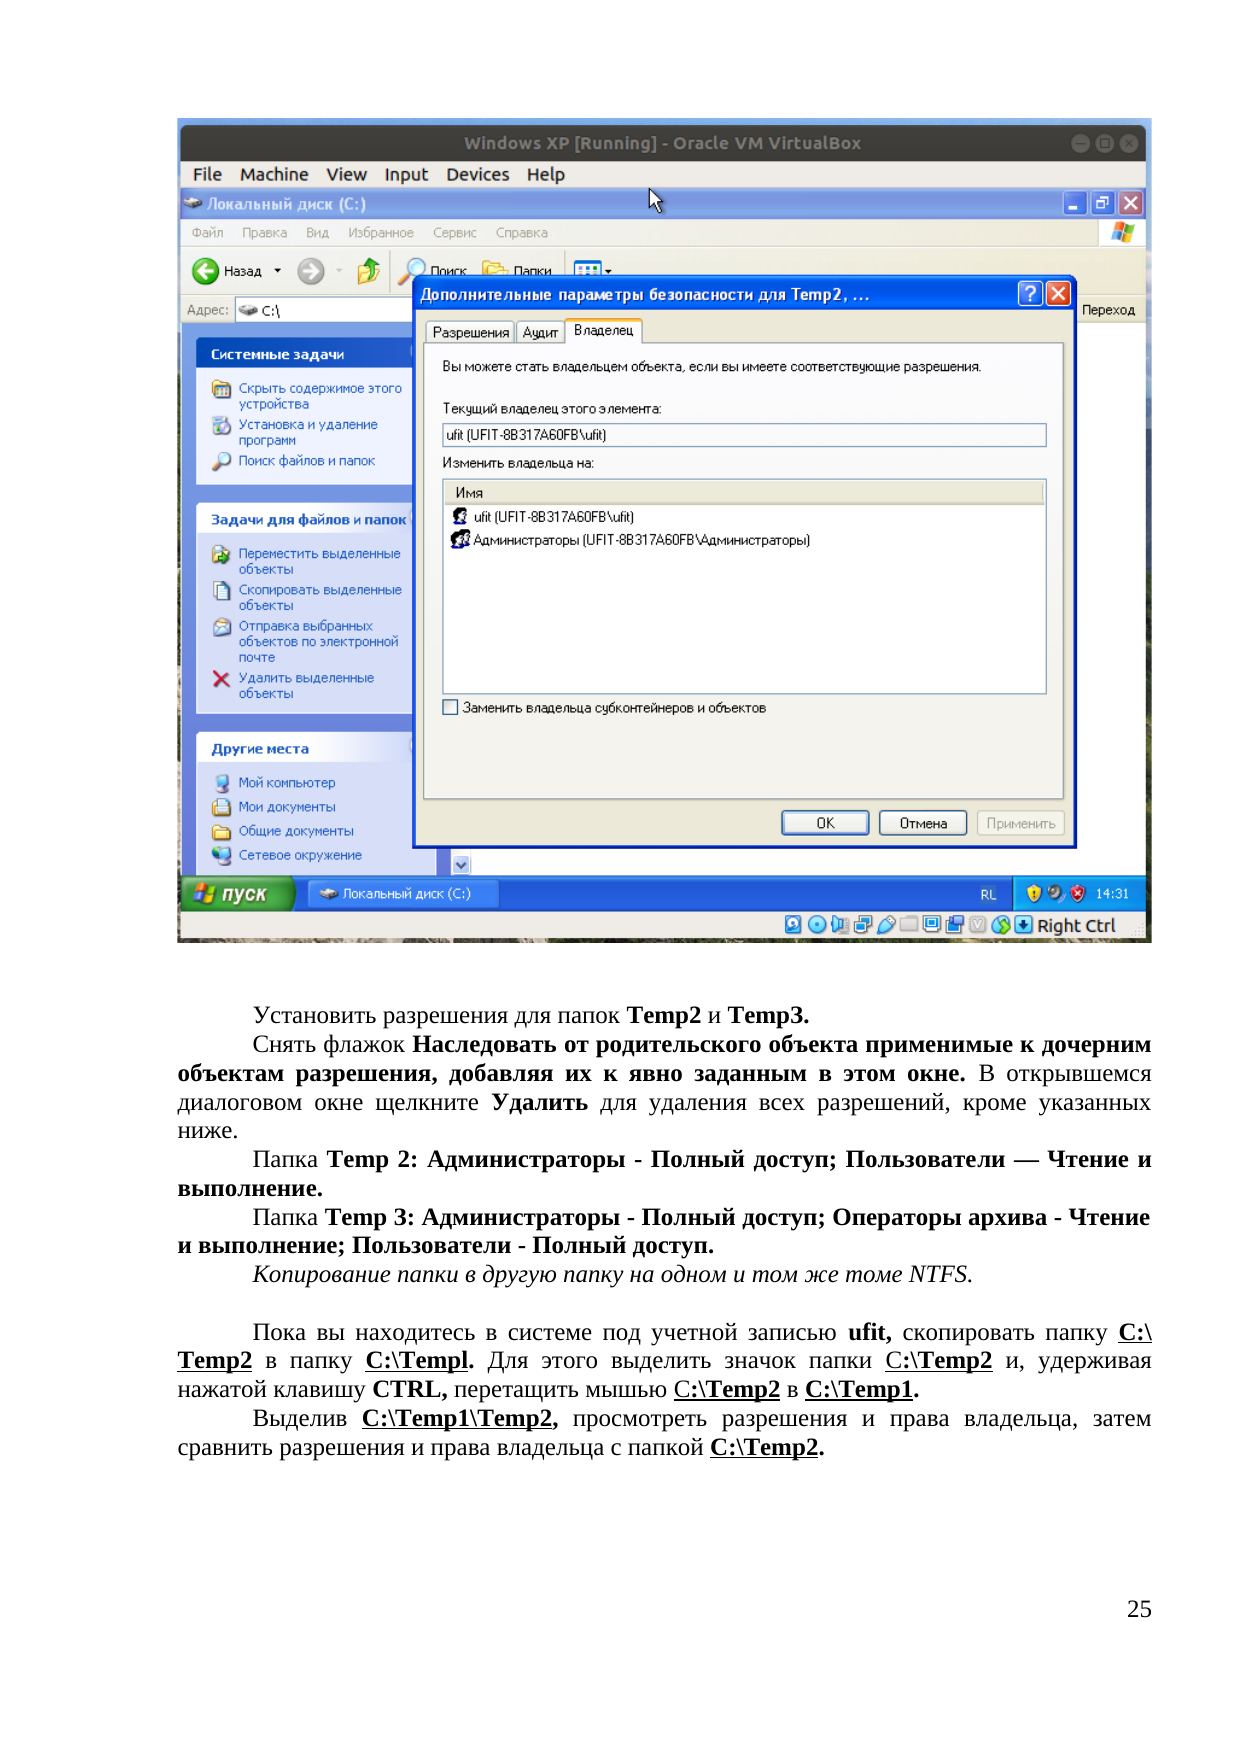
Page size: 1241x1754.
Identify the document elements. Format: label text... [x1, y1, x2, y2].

text Установить разрешения для папок Теmp2 и ТеmpЗ. [177, 1001, 1152, 1029]
text Папка Теmp З: Администраторы - Полный доступ; Операторы архива - Чтение и выполнение; Пользователи - Полный доступ. [177, 1202, 1152, 1259]
text Пока вы находитесь в системе под учетной записью ufit, скопировать папку C:\Temp2 в папку C:\Templ. Для этого выделить значок папки C:\Temp2 и, удерживая нажатой клавишу CTRL, перетащить мышью C:\Temp2 в C:\Temp1. [177, 1317, 1152, 1403]
text Копирование папки в другую папку на одном и том же томе NTFS. [177, 1259, 1152, 1288]
text Папка Теmp 2: Администраторы - Полный доступ; Пользовате­ли — Чтение и выполнение. [177, 1144, 1152, 1202]
text Выделив C:\Temp1\Temp2, просмотреть разрешения и права вла­дельца, затем сравнить разрешения и права владельца с папкой C:\Temp2. [177, 1403, 1152, 1461]
text Снять флажок Наследовать от родительского объекта примени­мые к дочерним объектам разрешения, добавляя их к явно заданным в этом окне. В открывшемся диалоговом окне щелкните Удалить для удаления всех разрешений, кроме указанных ниже. [177, 1029, 1152, 1144]
picture [177, 118, 1152, 943]
